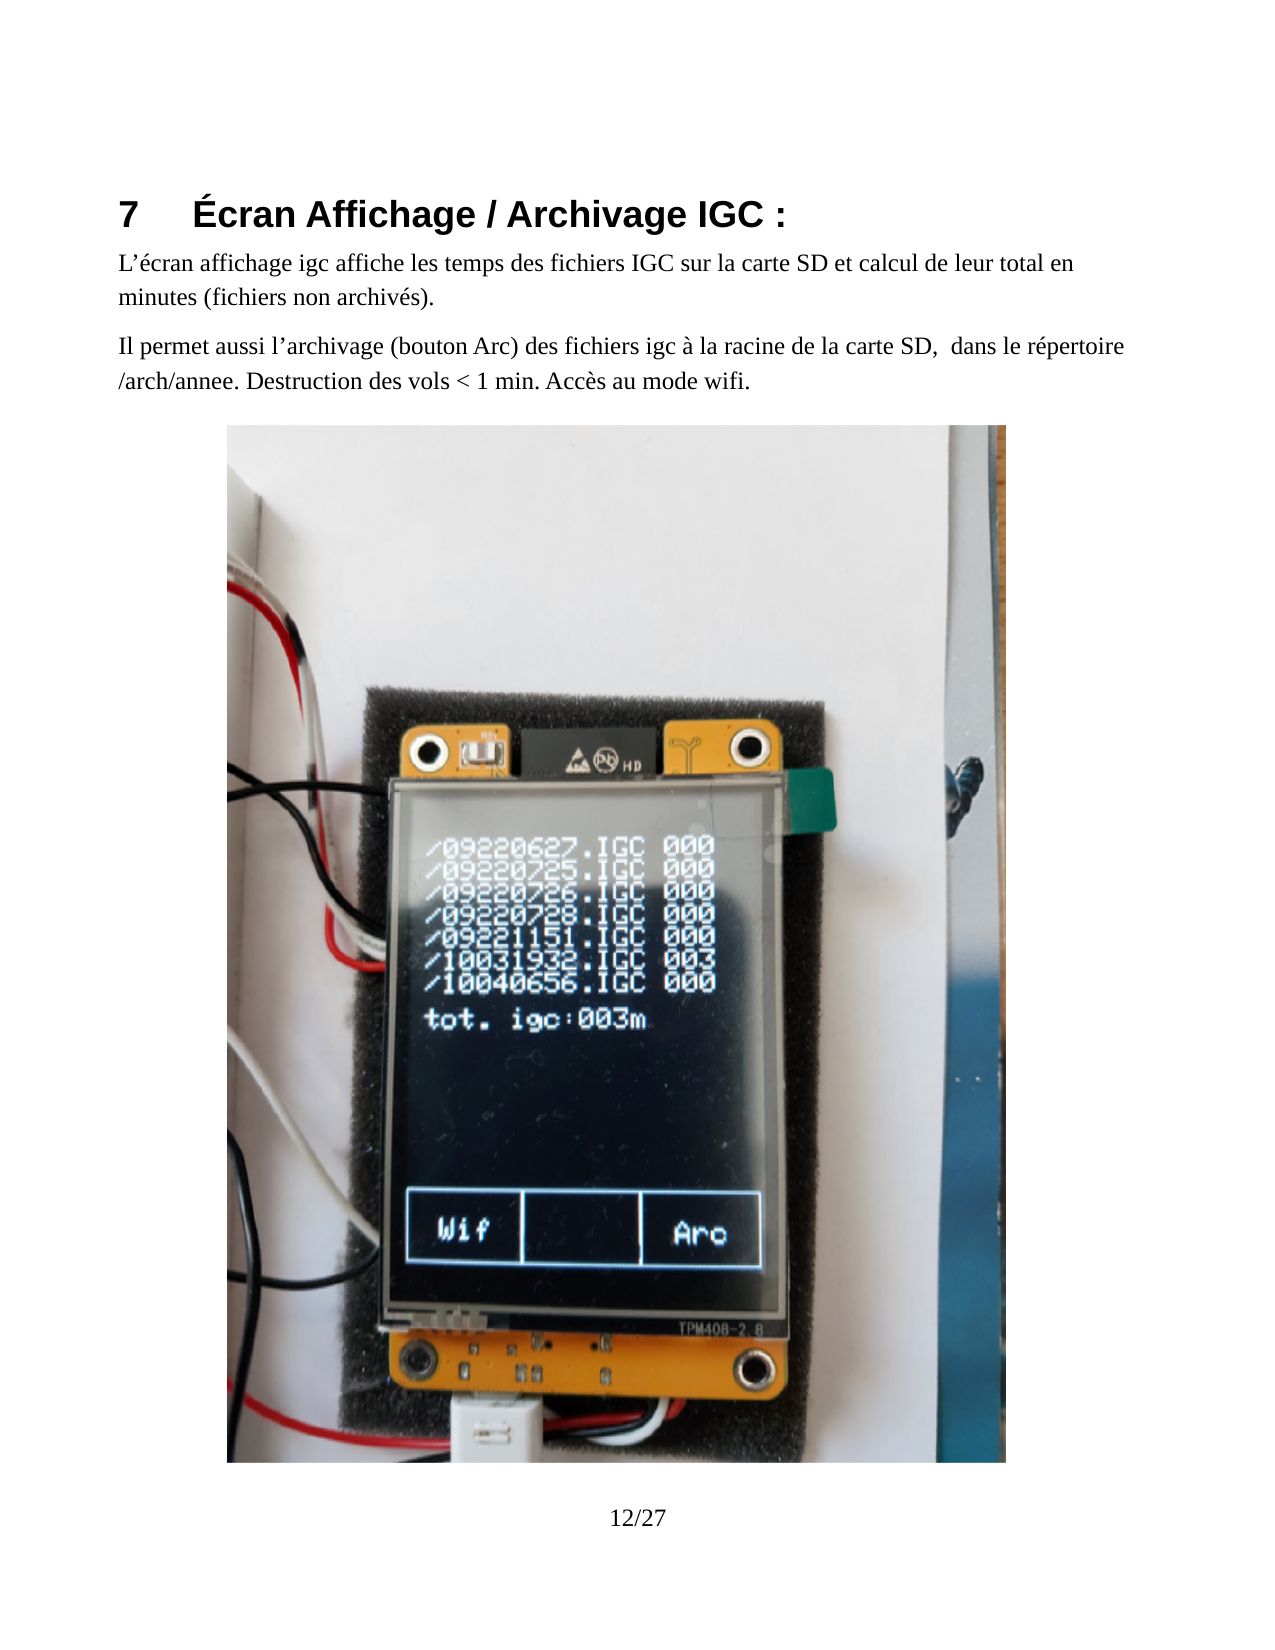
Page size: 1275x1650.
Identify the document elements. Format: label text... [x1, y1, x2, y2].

picture [227, 426, 1006, 1462]
subtitle Écran Affichage / Archivage IGC : [118, 192, 1157, 235]
text Il permet aussi l’archivage (bouton Arc) des fichiers igc à la racine de la carte SD, dans le répertoire /arch/annee. Destruction des vols < 1 min. Accès au mode wifi. [118, 331, 1157, 394]
text L’écran affichage igc affiche les temps des fichiers IGC sur la carte SD et calcul de leur total en minutes (fichiers non archivés). [118, 248, 1157, 311]
